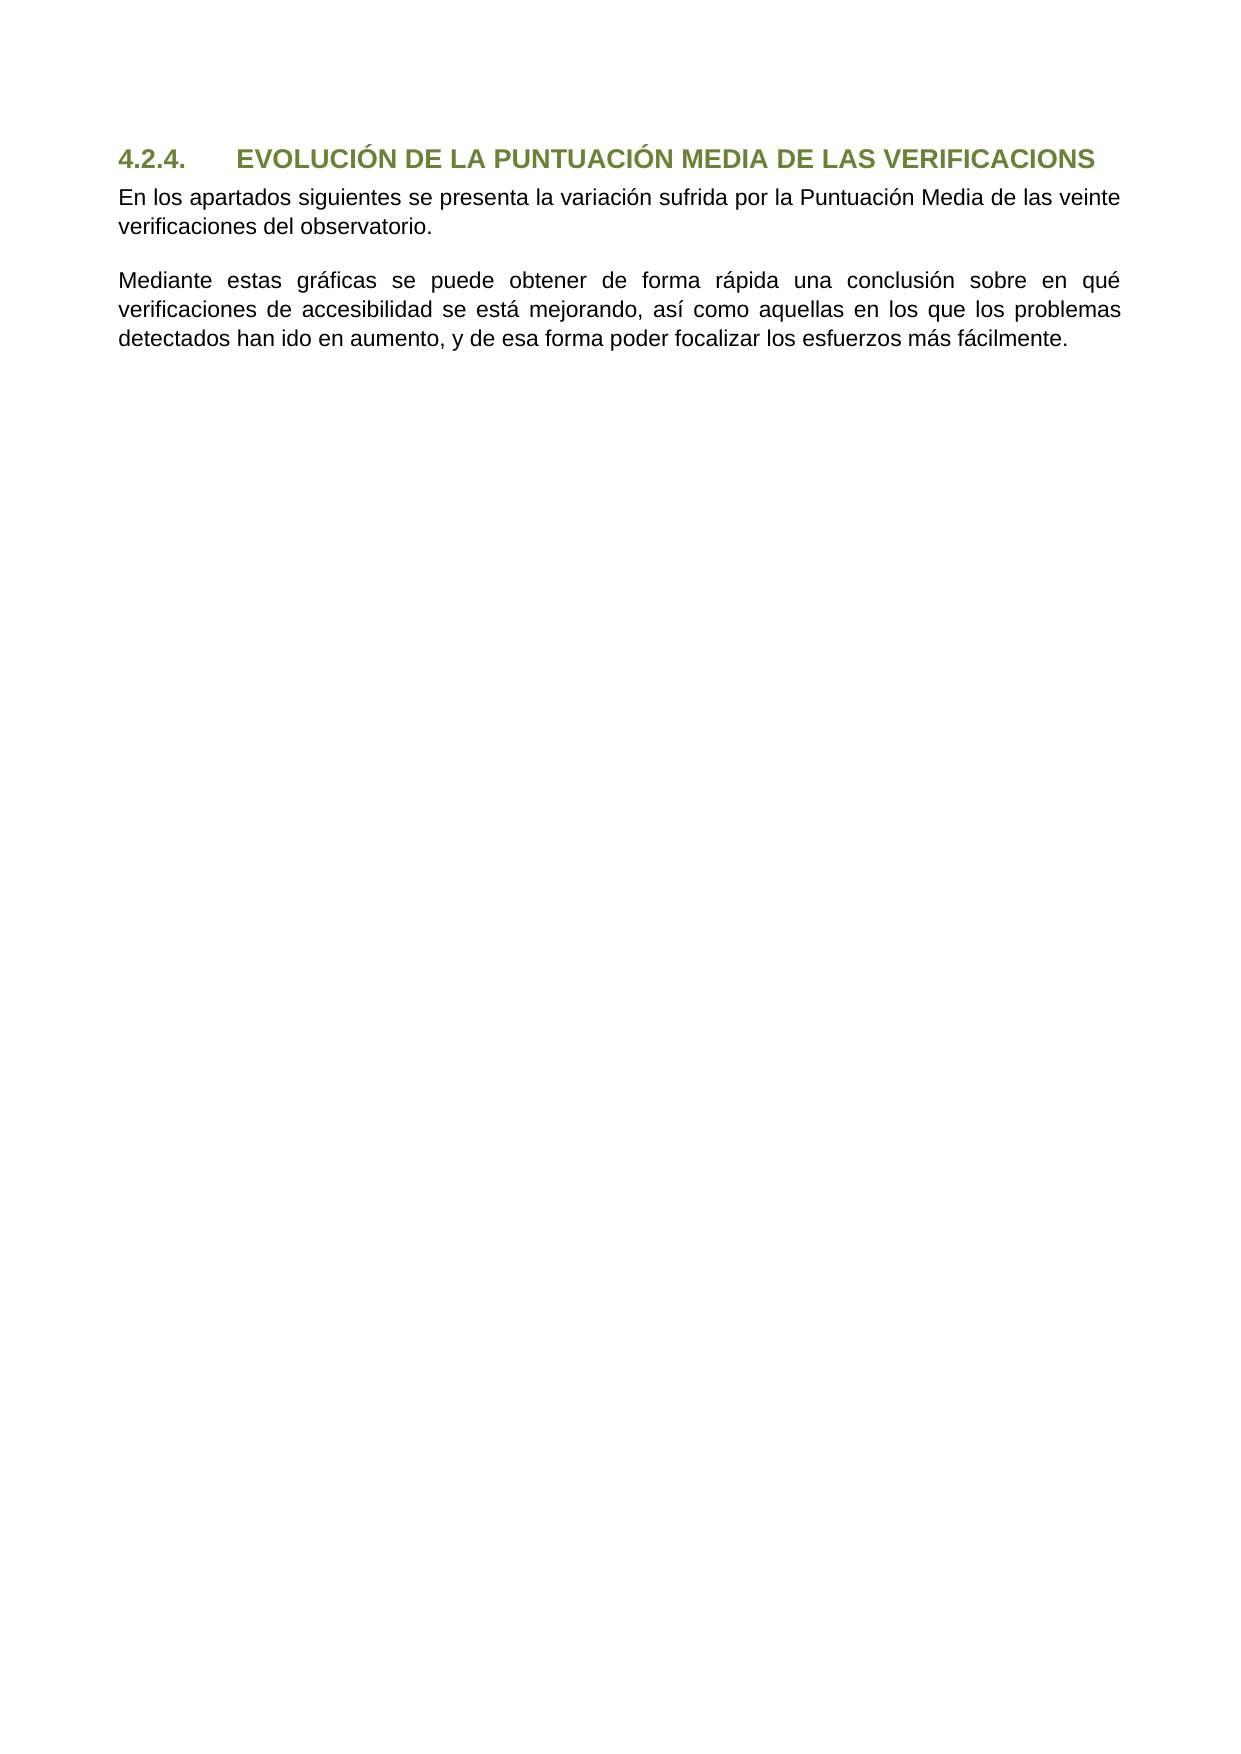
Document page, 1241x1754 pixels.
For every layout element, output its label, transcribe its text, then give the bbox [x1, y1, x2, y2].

text En los apartados siguientes se presenta la variación sufrida por la Puntuación Media de las veinte verificaciones del observatorio. [118, 184, 1122, 239]
text Mediante estas gráficas se puede obtener de forma rápida una conclusión sobre en qué verificaciones de accesibilidad se está mejorando, así como aquellas en los que los problemas detectados han ido en aumento, y de esa forma poder focalizar los esfuerzos más fácilmente. [118, 267, 1122, 351]
subtitle Evolución de la Puntuación Media de las verificacions [118, 143, 1122, 174]
